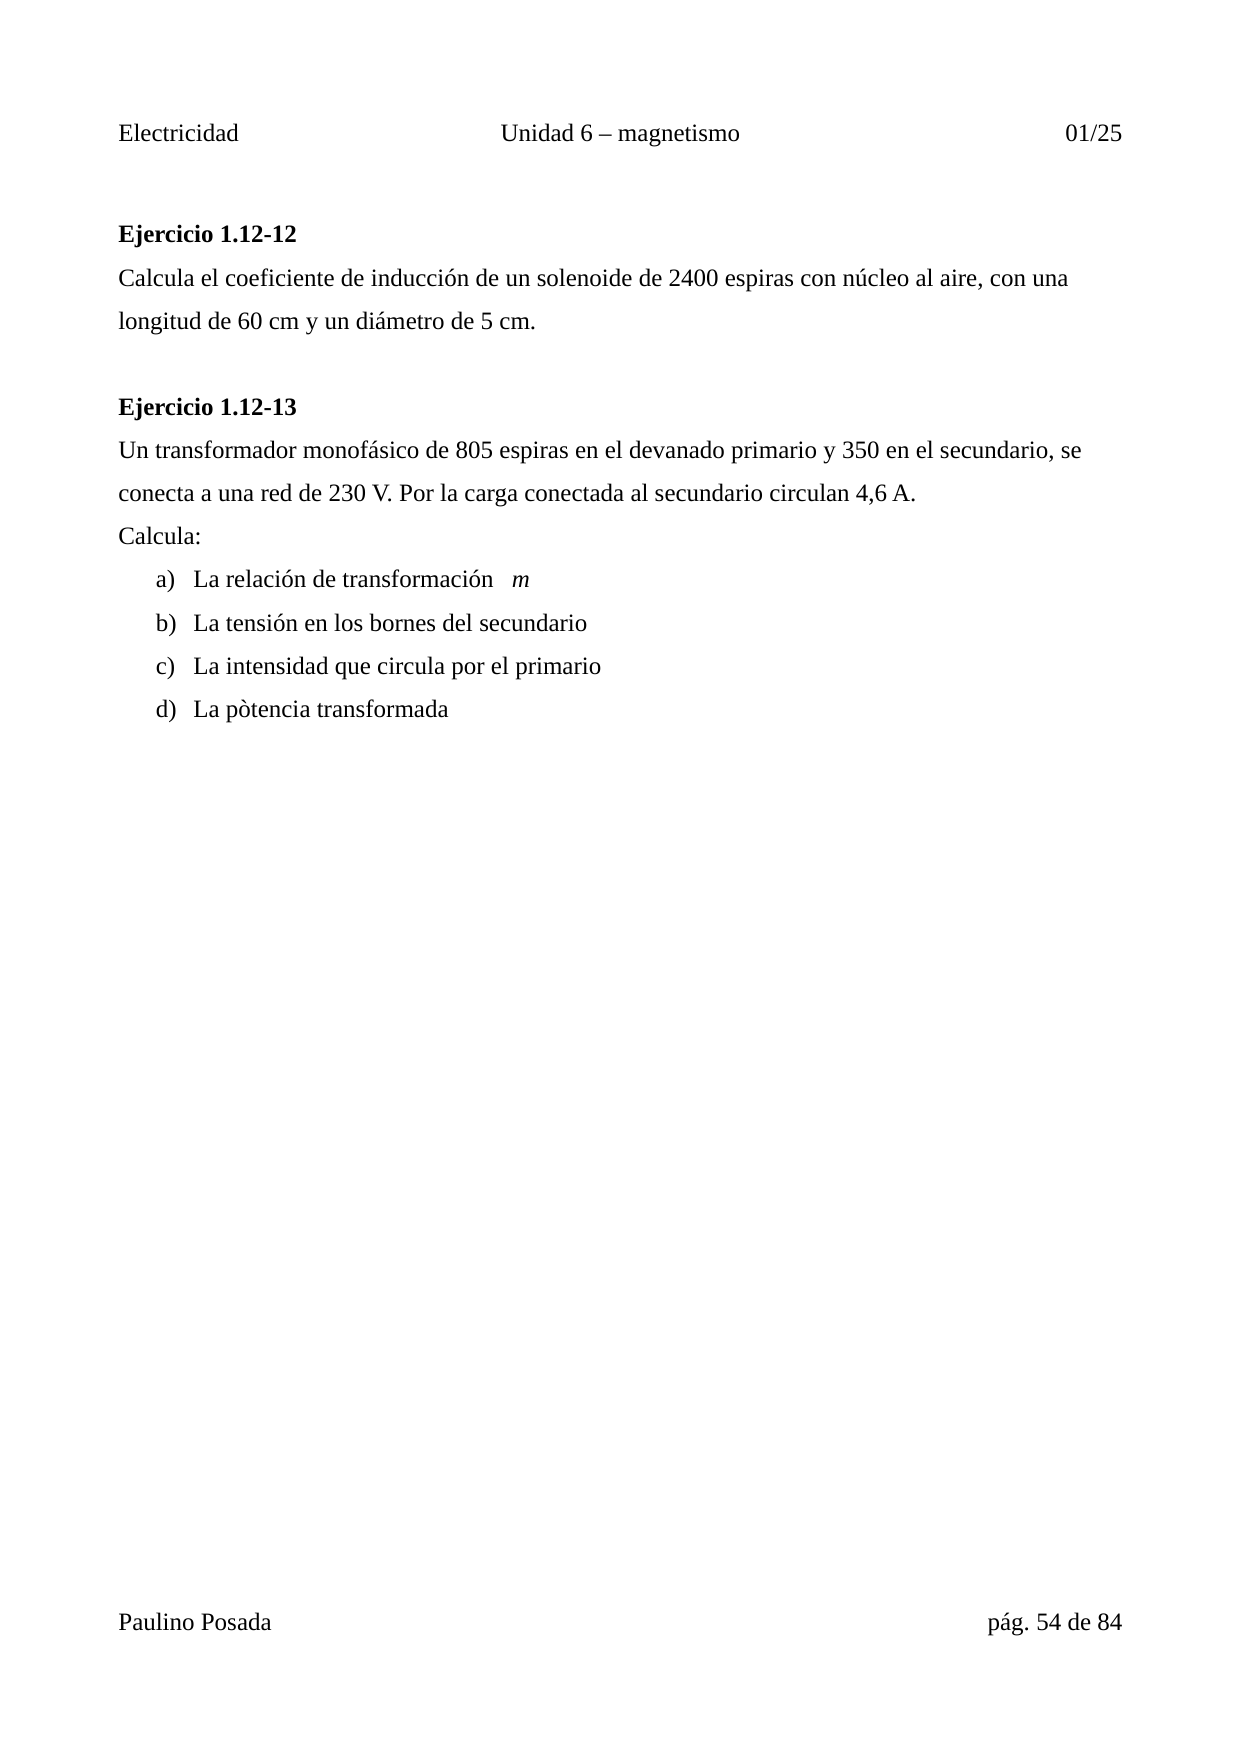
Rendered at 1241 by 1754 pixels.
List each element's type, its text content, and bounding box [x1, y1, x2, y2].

list La intensidad que circula por el primario [156, 651, 1122, 679]
text Ejercicio 1.12-12 [118, 219, 1122, 248]
text Un transformador monofásico de 805 espiras en el devanado primario y 350 en el secundario, se conecta a una red de 230 V. Por la carga conectada al secundario circulan 4,6 A. [118, 435, 1122, 507]
text Calcula: [118, 521, 1122, 550]
list La pòtencia transformada [156, 694, 1122, 723]
list La tensión en los bornes del secundario [156, 608, 1122, 636]
list La relación de transformación [156, 564, 1122, 593]
text Calcula el coeficiente de inducción de un solenoide de 2400 espiras con núcleo al aire, con una longitud de 60 cm y un diámetro de 5 cm. [118, 263, 1122, 334]
text Ejercicio 1.12-13 [118, 392, 1122, 421]
